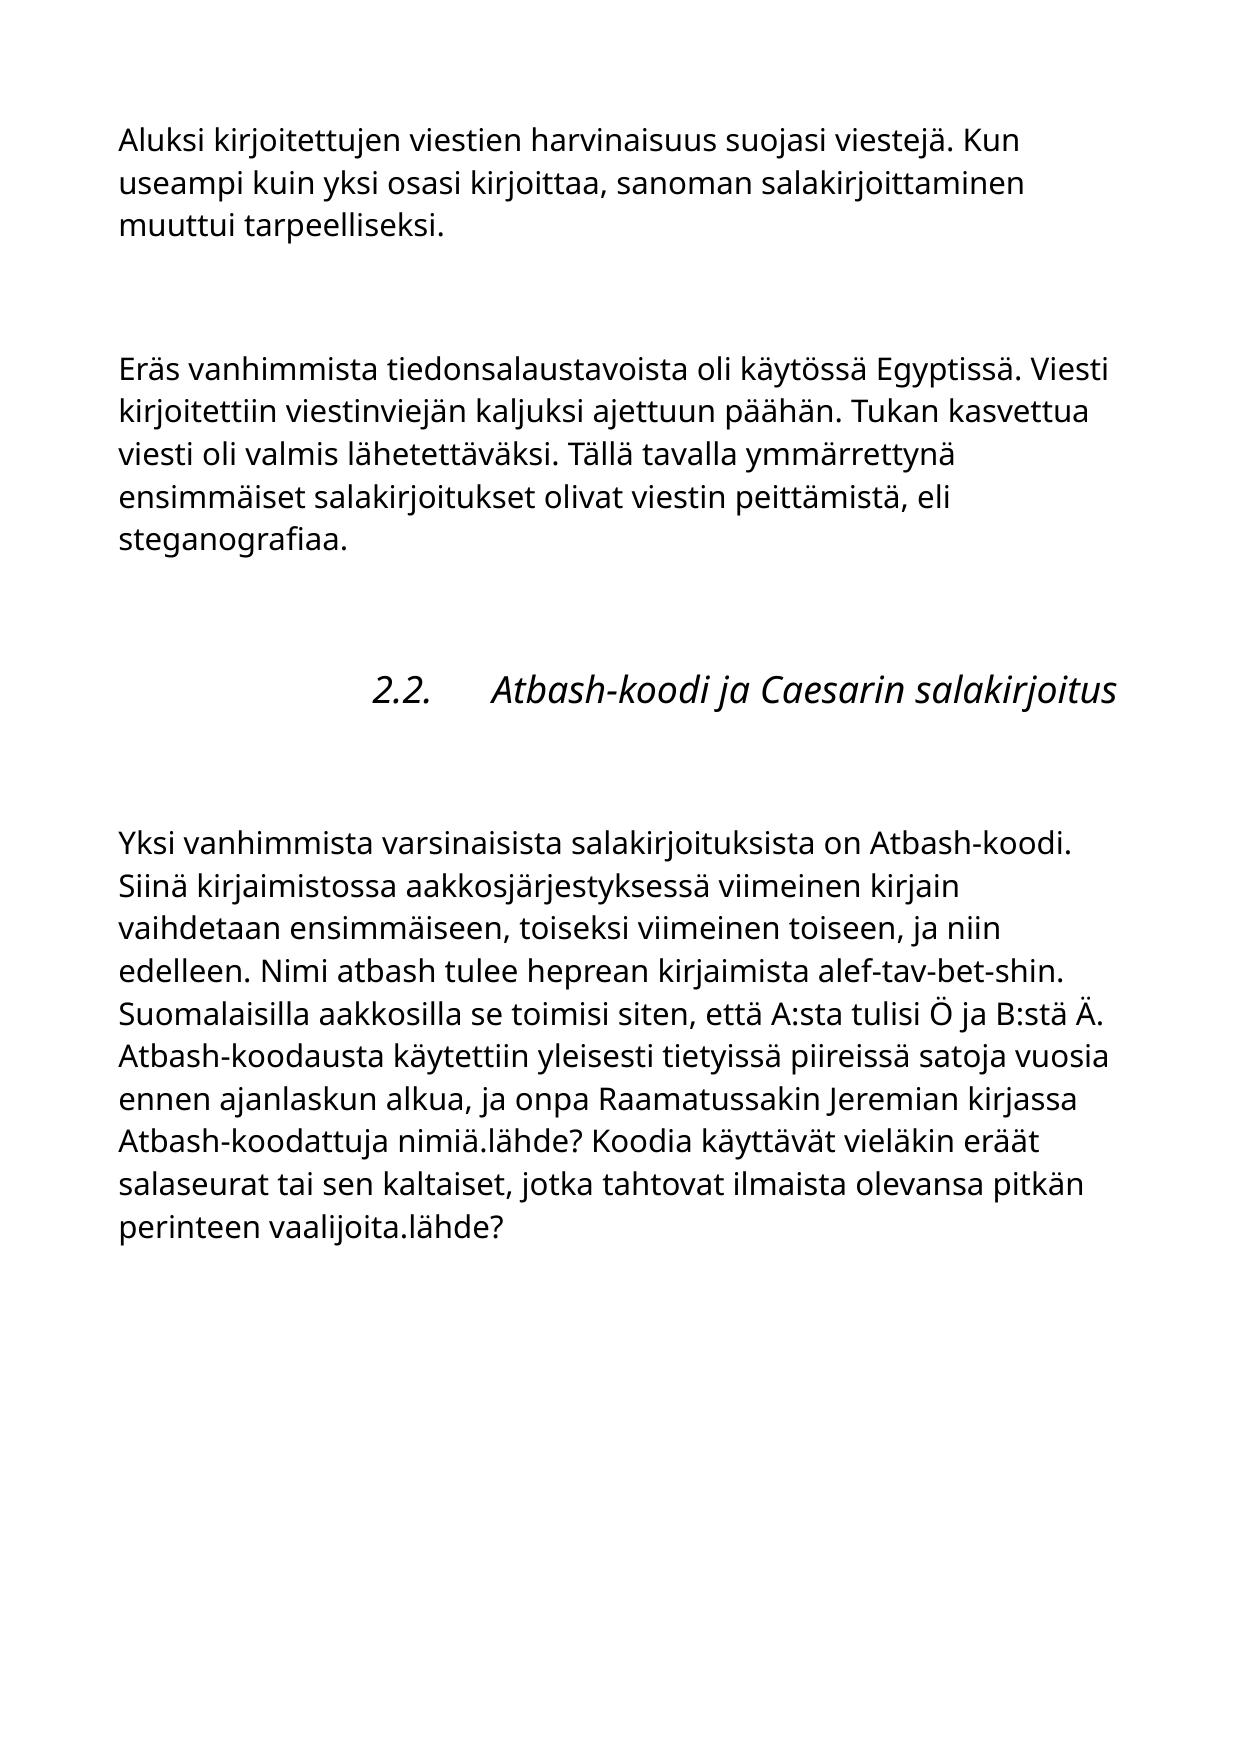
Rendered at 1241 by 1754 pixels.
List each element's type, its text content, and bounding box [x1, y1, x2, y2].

text Yksi vanhimmista varsinaisista salakirjoituksista on Atbash-koodi. Siinä kirjaimistossa aakkosjärjestyksessä viimeinen kirjain vaihdetaan ensimmäiseen, toiseksi viimeinen toiseen, ja niin edelleen. Nimi atbash tulee heprean kirjaimista alef-tav-bet-shin. Suomalaisilla aakkosilla se toimisi siten, että A:sta tulisi Ö ja B:stä Ä. Atbash-koodausta käytettiin yleisesti tietyissä piireissä satoja vuosia ennen ajanlaskun alkua, ja onpa Raamatussakin Jeremian kirjassa Atbash-koodattuja nimiä.lähde? Koodia käyttävät vieläkin eräät salaseurat tai sen kaltaiset, jotka tahtovat ilmaista olevansa pitkän perinteen vaalijoita.lähde? [118, 821, 1122, 1247]
list Atbash-koodi ja Caesarin salakirjoitus [250, 663, 1122, 714]
text Aluksi kirjoitettujen viestien harvinaisuus suojasi viestejä. Kun useampi kuin yksi osasi kirjoittaa, sanoman salakirjoittaminen muuttui tarpeelliseksi. [118, 118, 1122, 246]
text Eräs vanhimmista tiedonsalaustavoista oli käytössä Egyptissä. Viesti kirjoitettiin viestinviejän kaljuksi ajettuun päähän. Tukan kasvettua viesti oli valmis lähetettäväksi. Tällä tavalla ymmärrettynä ensimmäiset salakirjoitukset olivat viestin peittämistä, eli steganografiaa. [118, 347, 1122, 560]
